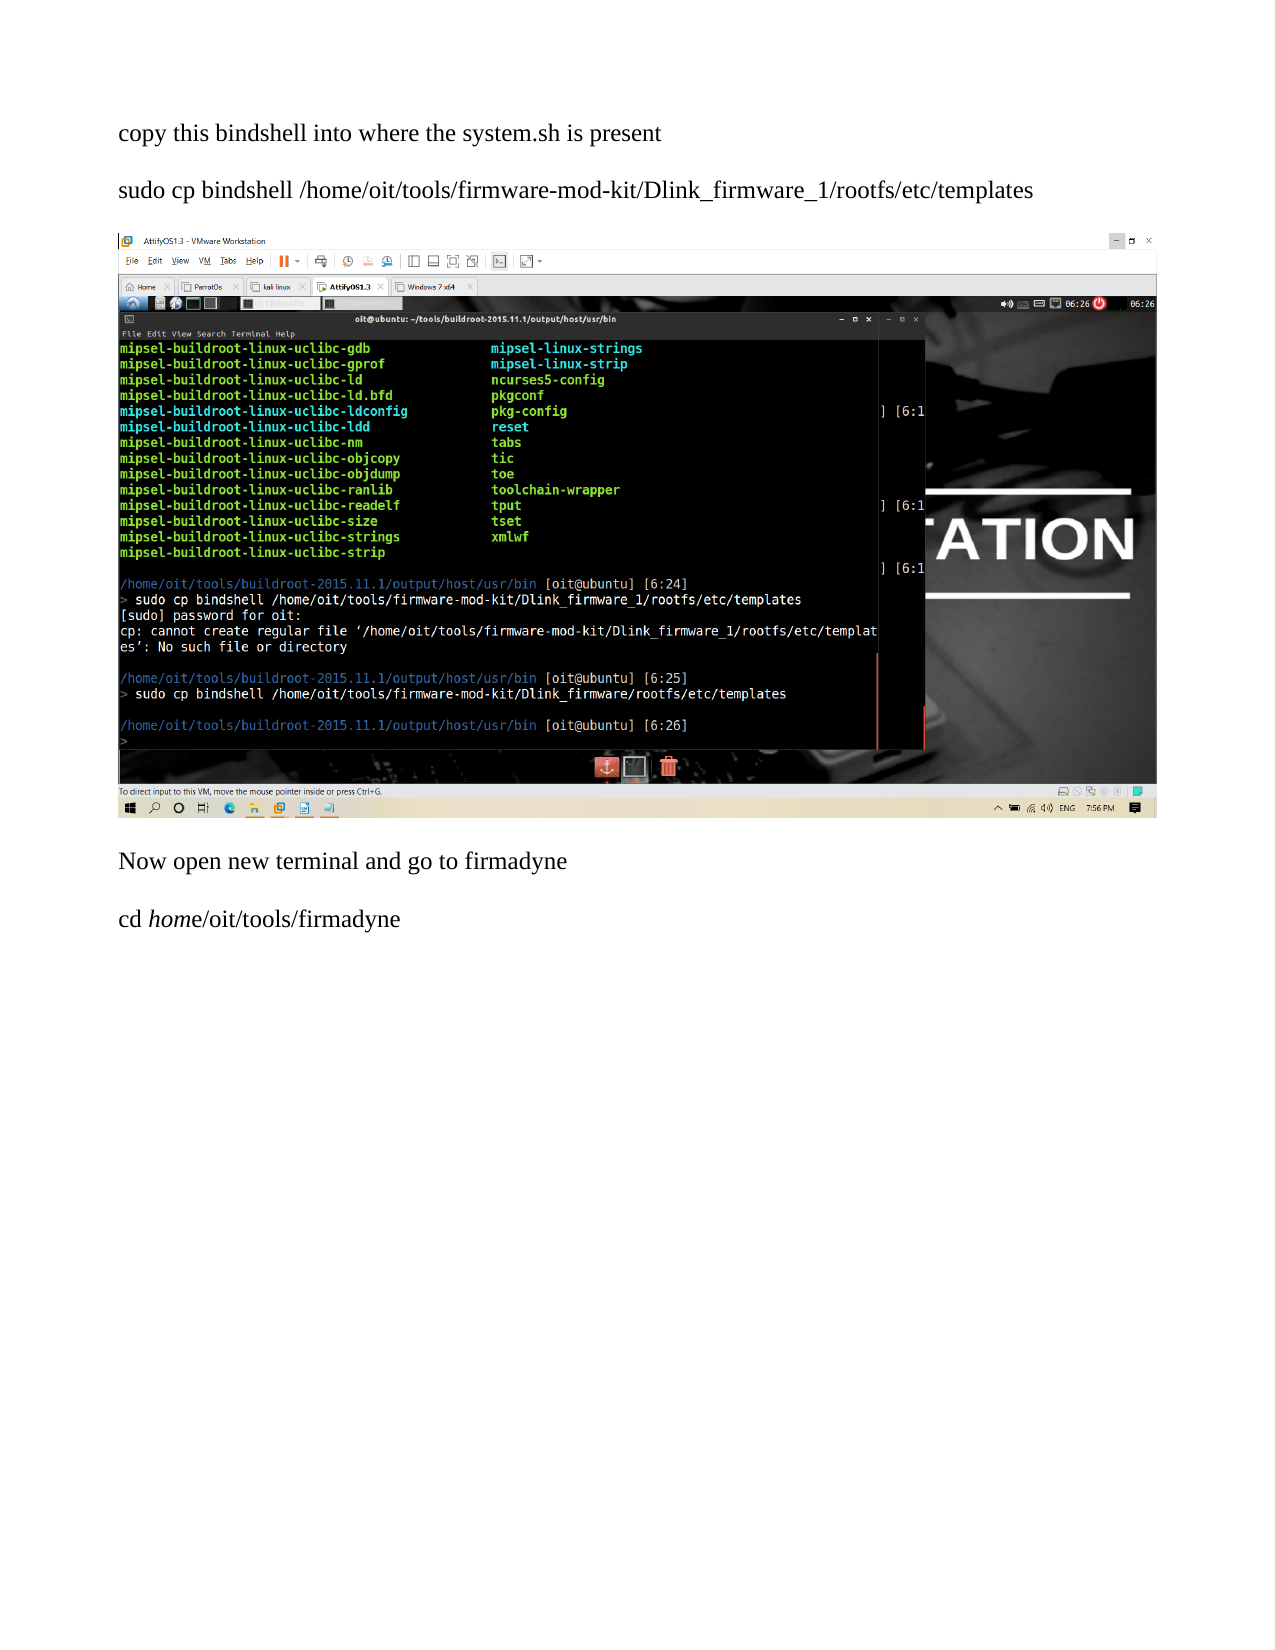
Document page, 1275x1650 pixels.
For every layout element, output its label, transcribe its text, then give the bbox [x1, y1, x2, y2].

text sudo cp bindshell /home/oit/tools/firmware-mod-kit/Dlink_firmware_1/rootfs/etc/templates [118, 176, 1157, 204]
text copy this bindshell into where the system.sh is present [118, 118, 1157, 147]
text Now open new terminal and go to firmadyne [118, 846, 1157, 875]
text cd home/oit/tools/firmadyne [118, 904, 1157, 932]
picture [118, 233, 1157, 818]
